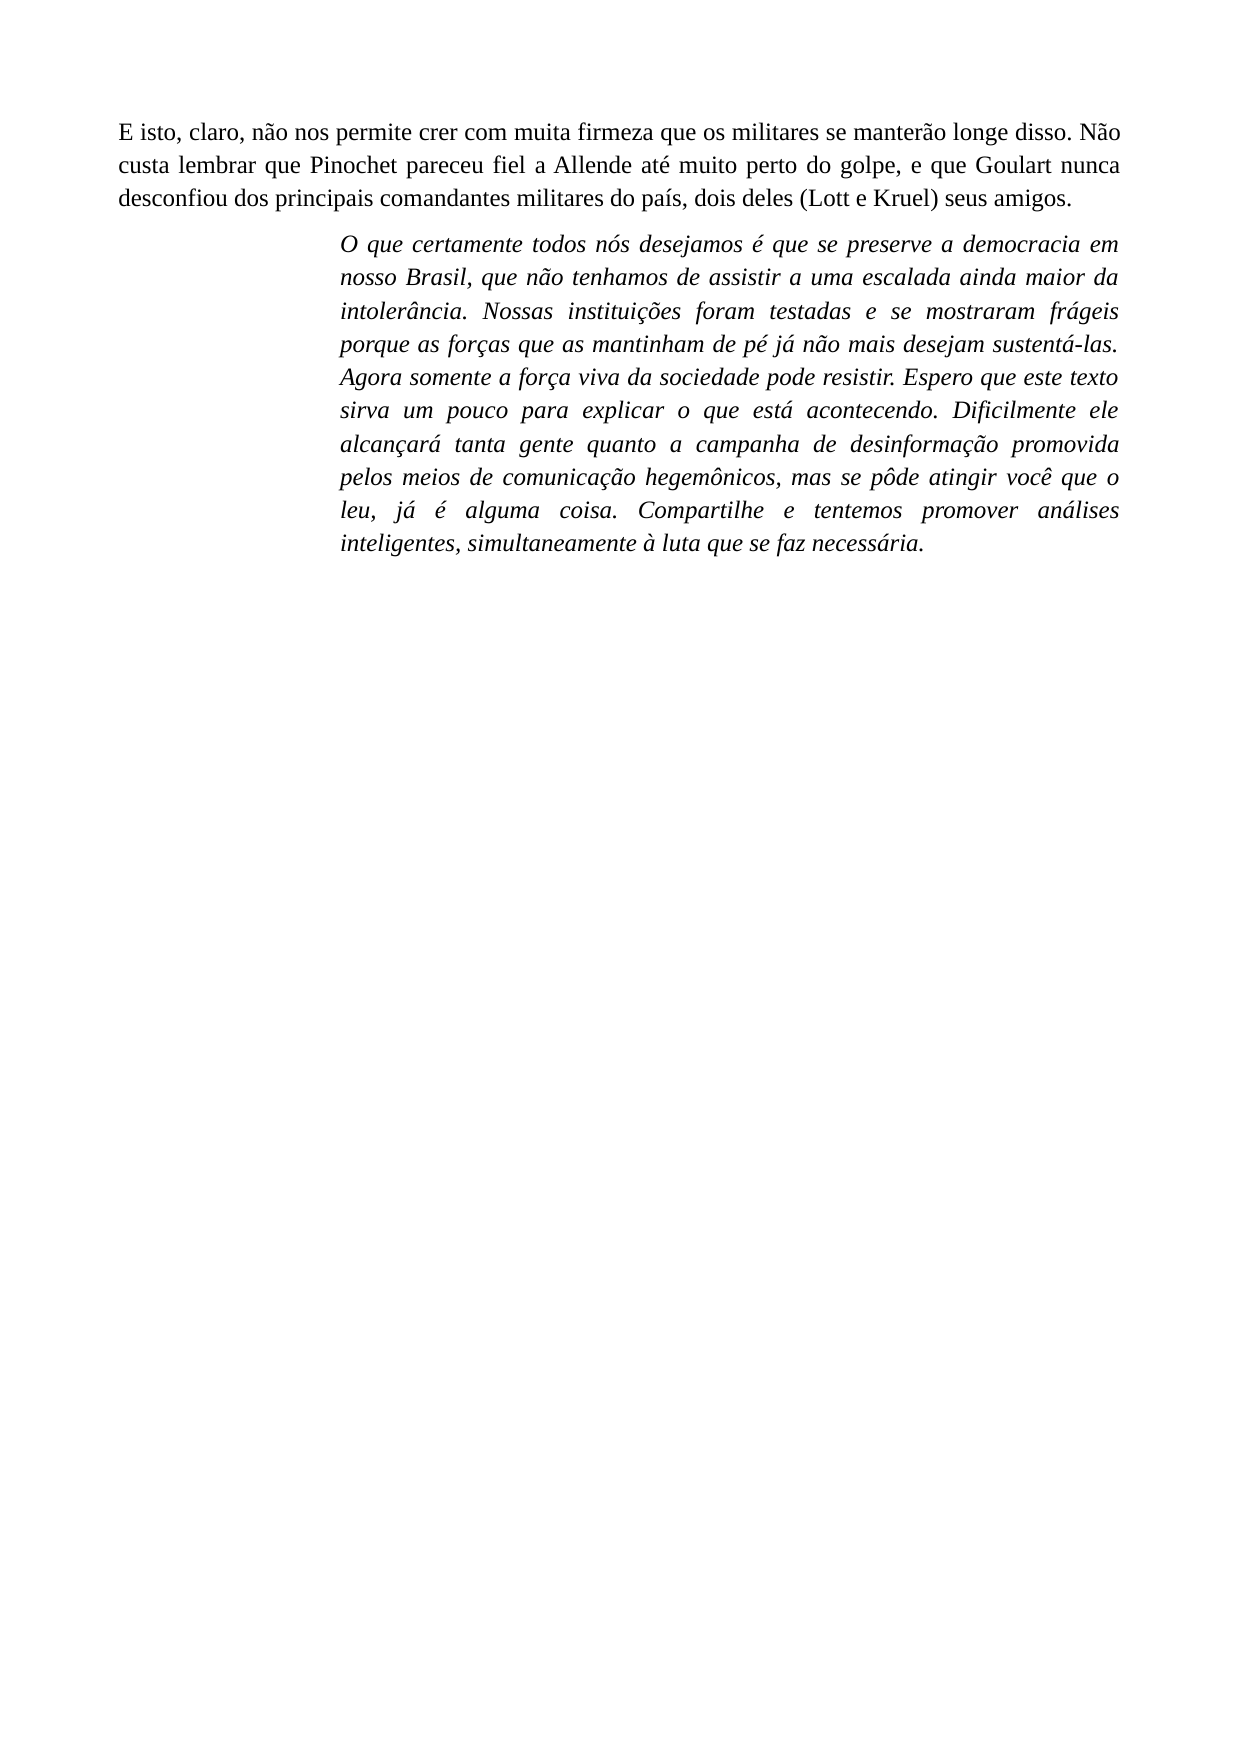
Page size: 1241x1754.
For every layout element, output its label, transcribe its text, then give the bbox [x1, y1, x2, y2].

text O que certamente todos nós desejamos é que se preserve a democracia em nosso Brasil, que não tenhamos de assistir a uma escalada ainda maior da intolerância. Nossas instituições foram testadas e se mostraram frágeis porque as forças que as mantinham de pé já não mais desejam sustentá-las. Agora somente a força viva da sociedade pode resistir. Espero que este texto sirva um pouco para explicar o que está acontecendo. Dificilmente ele alcançará tanta gente quanto a campanha de desinformação promovida pelos meios de comunicação hegemônicos, mas se pôde atingir você que o leu, já é alguma coisa. Compartilhe e tentemos promover análises inteligentes, simultaneamente à luta que se faz necessária. [340, 230, 1122, 557]
text E isto, claro, não nos permite crer com muita firmeza que os militares se manterão longe disso. Não custa lembrar que Pinochet pareceu fiel a Allende até muito perto do golpe, e que Goulart nunca desconfiou dos principais comandantes militares do país, dois deles (Lott e Kruel) seus amigos. [118, 118, 1122, 212]
